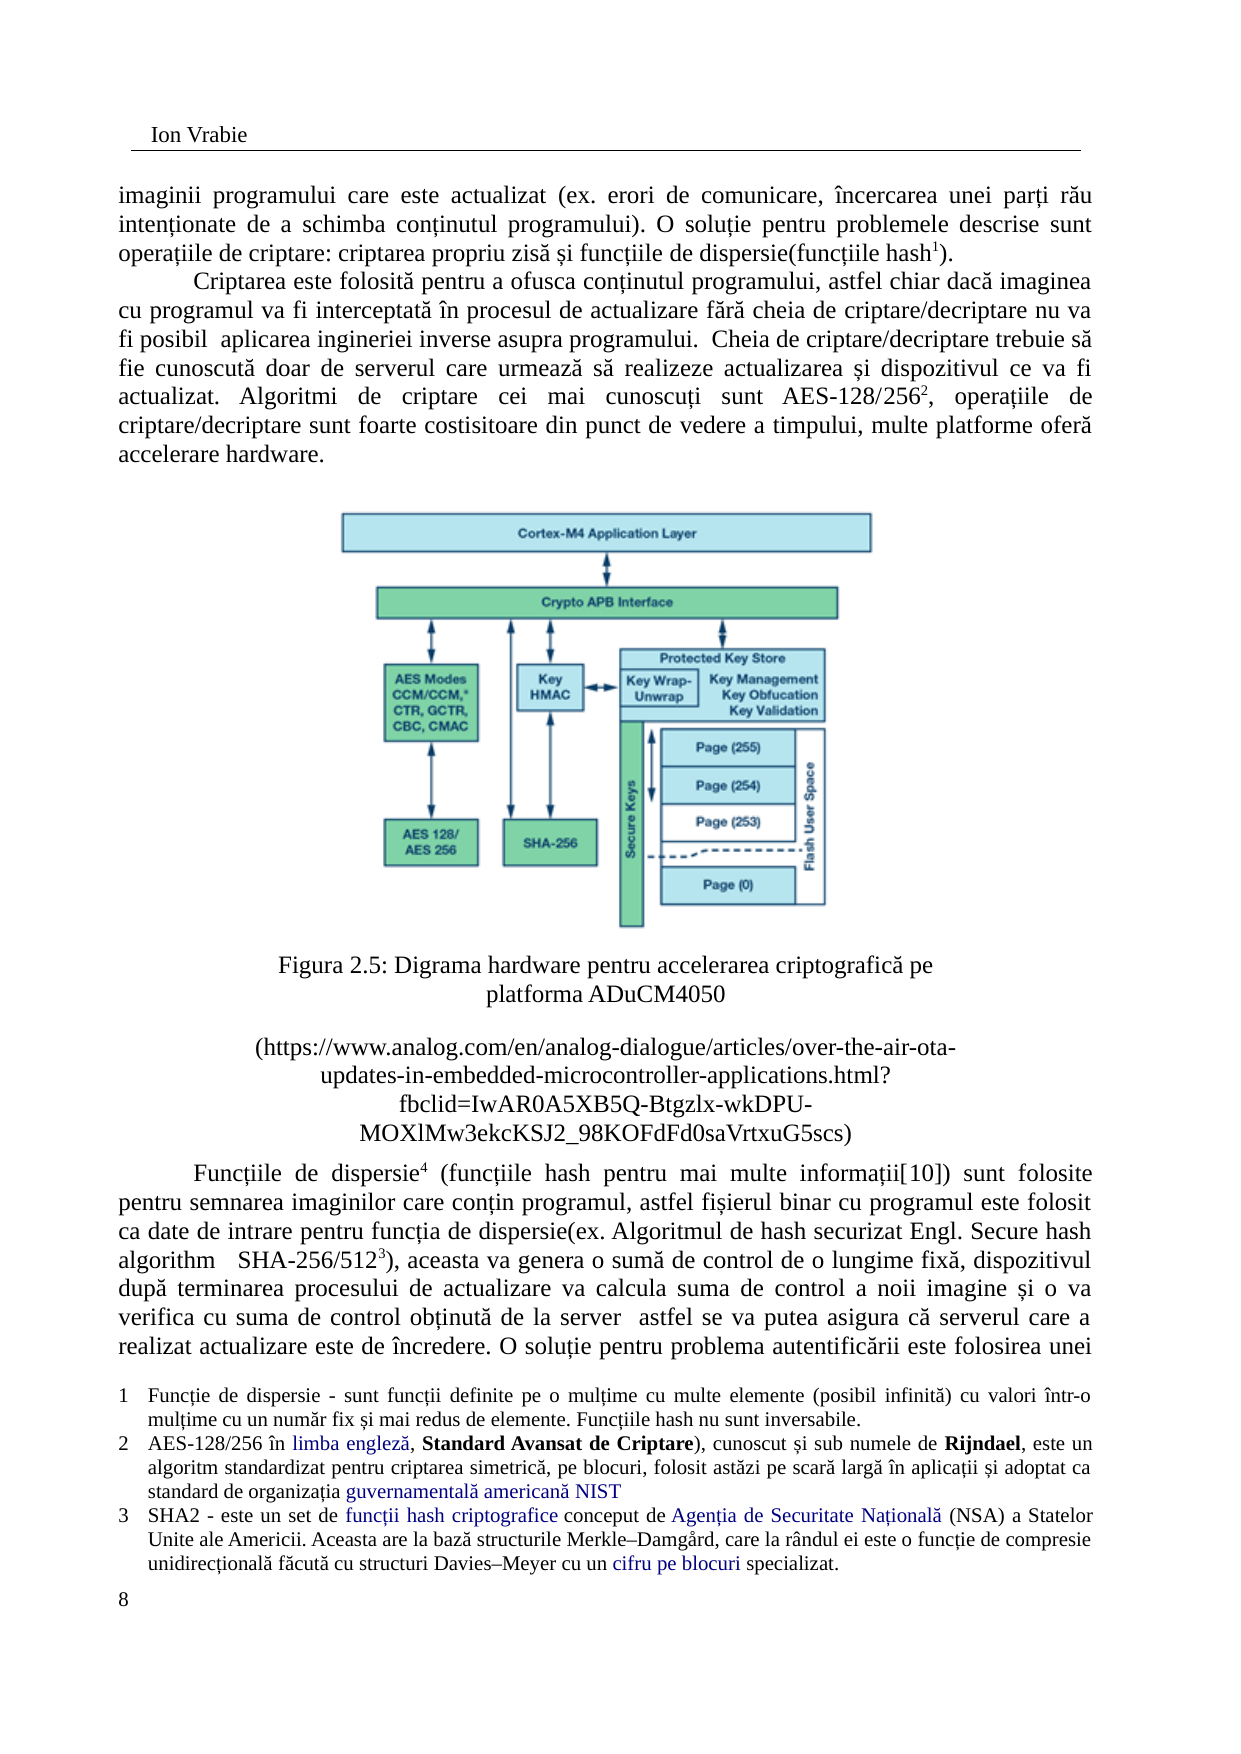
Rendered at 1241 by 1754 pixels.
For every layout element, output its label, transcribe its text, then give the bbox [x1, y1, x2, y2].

text Criptarea este folosită pentru a ofusca conținutul programului, astfel chiar dacă imaginea cu programul va fi interceptată în procesul de actualizare fără cheia de criptare/decriptare nu va fi posibil aplicarea ingineriei inverse asupra programului. Cheia de criptare/decriptare trebuie să fie cunoscută doar de serverul care urmează să realizeze actualizarea și dispozitivul ce va fi actualizat. Algoritmi de criptare cei mai cunoscuți sunt AES-128/256, operațiile de criptare/decriptare sunt foarte costisitoare din punct de vedere a timpului, multe platforme oferă accelerare hardware. [118, 266, 1093, 468]
text Funcțiile de dispersie4 (funcțiile hash pentru mai multe informații[10]) sunt folosite pentru semnarea imaginilor care conțin programul, astfel fișierul binar cu programul este folosit ca date de intrare pentru funcția de dispersie(ex. Algoritmul de hash securizat Engl. Secure hash algorithm SHA-256/512), aceasta va genera o sumă de control de o lungime fixă, dispozitivul după terminarea procesului de actualizare va calcula suma de control a noii imagine și o va verifica cu suma de control obținută de la server astfel se va putea asigura că serverul care a realizat actualizare este de încredere. O soluție pentru problema autentificării este folosirea unei [118, 468, 1093, 1360]
text SHA2 - este un set de funcții hash criptografice conceput de Agenția de Securitate Națională (NSA) a Statelor Unite ale Americii. Aceasta are la bază structurile Merkle–Damgård, care la rândul ei este o funcție de compresie unidirecțională făcută cu structuri Davies–Meyer cu un cifru pe blocuri specializat. [118, 1503, 1093, 1575]
text imaginii programului care este actualizat (ex. erori de comunicare, încercarea unei parți rău intenționate de a schimba conținutul programului). O soluție pentru problemele descrise sunt operațiile de criptare: criptarea propriu zisă și funcțiile de dispersie(funcțiile hash). [118, 180, 1093, 266]
text Figura 2.5: Digrama hardware pentru accelerarea criptografică pe platforma ADuCM4050 [246, 946, 965, 1008]
text (https://www.analog.com/en/analog-dialogue/articles/over-the-air-ota-updates-in-embedded-microcontroller-applications.html?fbclid=IwAR0A5XB5Q-Btgzlx-wkDPU-MOXlMw3ekcKSJ2_98KOFdFd0saVrtxuG5scs) [246, 1032, 965, 1147]
text Funcție de dispersie - sunt funcții definite pe o mulțime cu multe elemente (posibil infinită) cu valori într-o mulțime cu un număr fix și mai redus de elemente. Funcțiile hash nu sunt inversabile. [118, 1383, 1093, 1431]
picture [246, 479, 965, 946]
text AES-128/256 în limba engleză, Standard Avansat de Criptare), cunoscut și sub numele de Rijndael, este un algoritm standardizat pentru criptarea simetrică, pe blocuri, folosit astăzi pe scară largă în aplicații și adoptat ca standard de organizația guvernamentală americană NIST [118, 1431, 1093, 1503]
